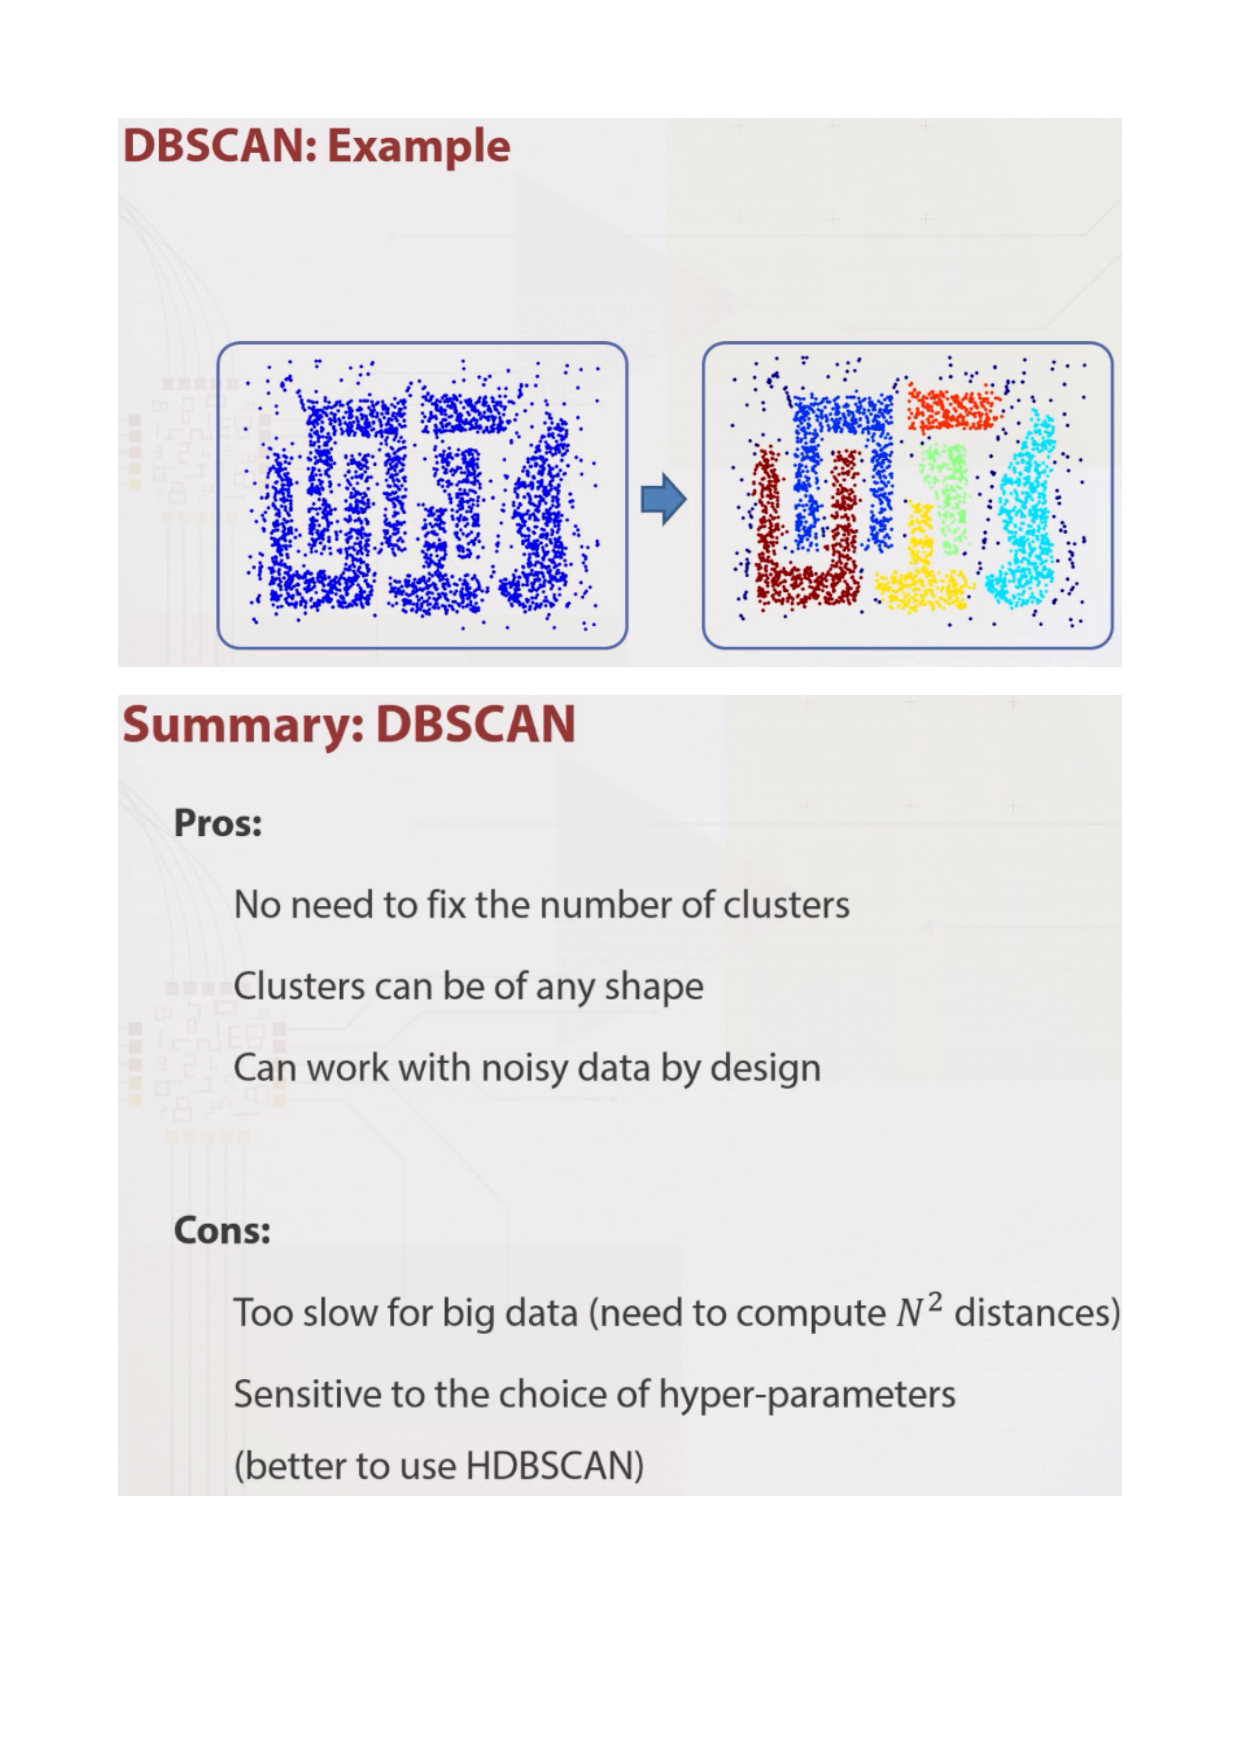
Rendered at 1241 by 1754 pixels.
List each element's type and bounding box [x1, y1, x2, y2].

picture [118, 695, 1123, 1496]
picture [118, 118, 1123, 667]
